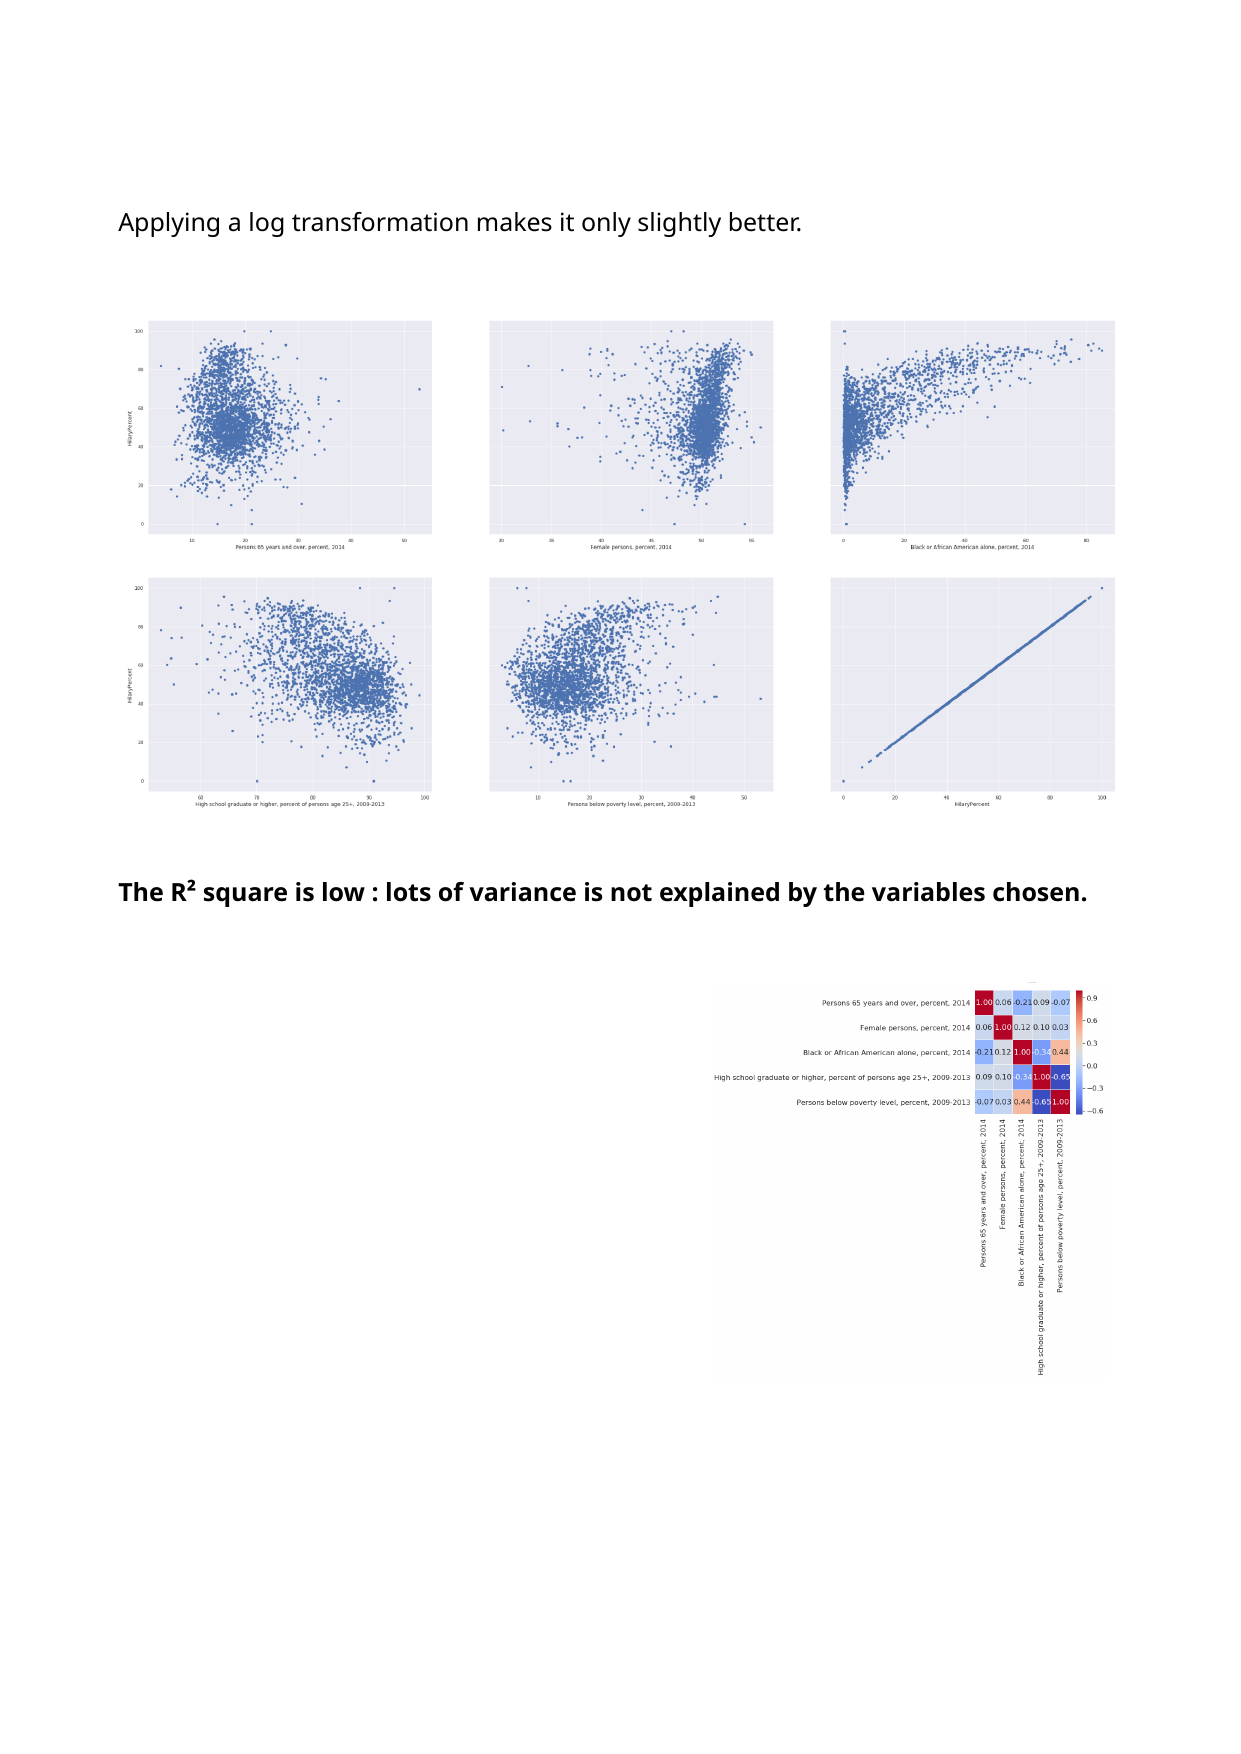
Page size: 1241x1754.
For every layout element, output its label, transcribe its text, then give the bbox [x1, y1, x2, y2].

text The R² square is low : lots of variance is not explained by the variables chosen. [118, 875, 1122, 909]
picture [118, 312, 1123, 816]
picture [710, 981, 1110, 1379]
text Applying a log transformation makes it only slightly better. [118, 204, 1122, 238]
